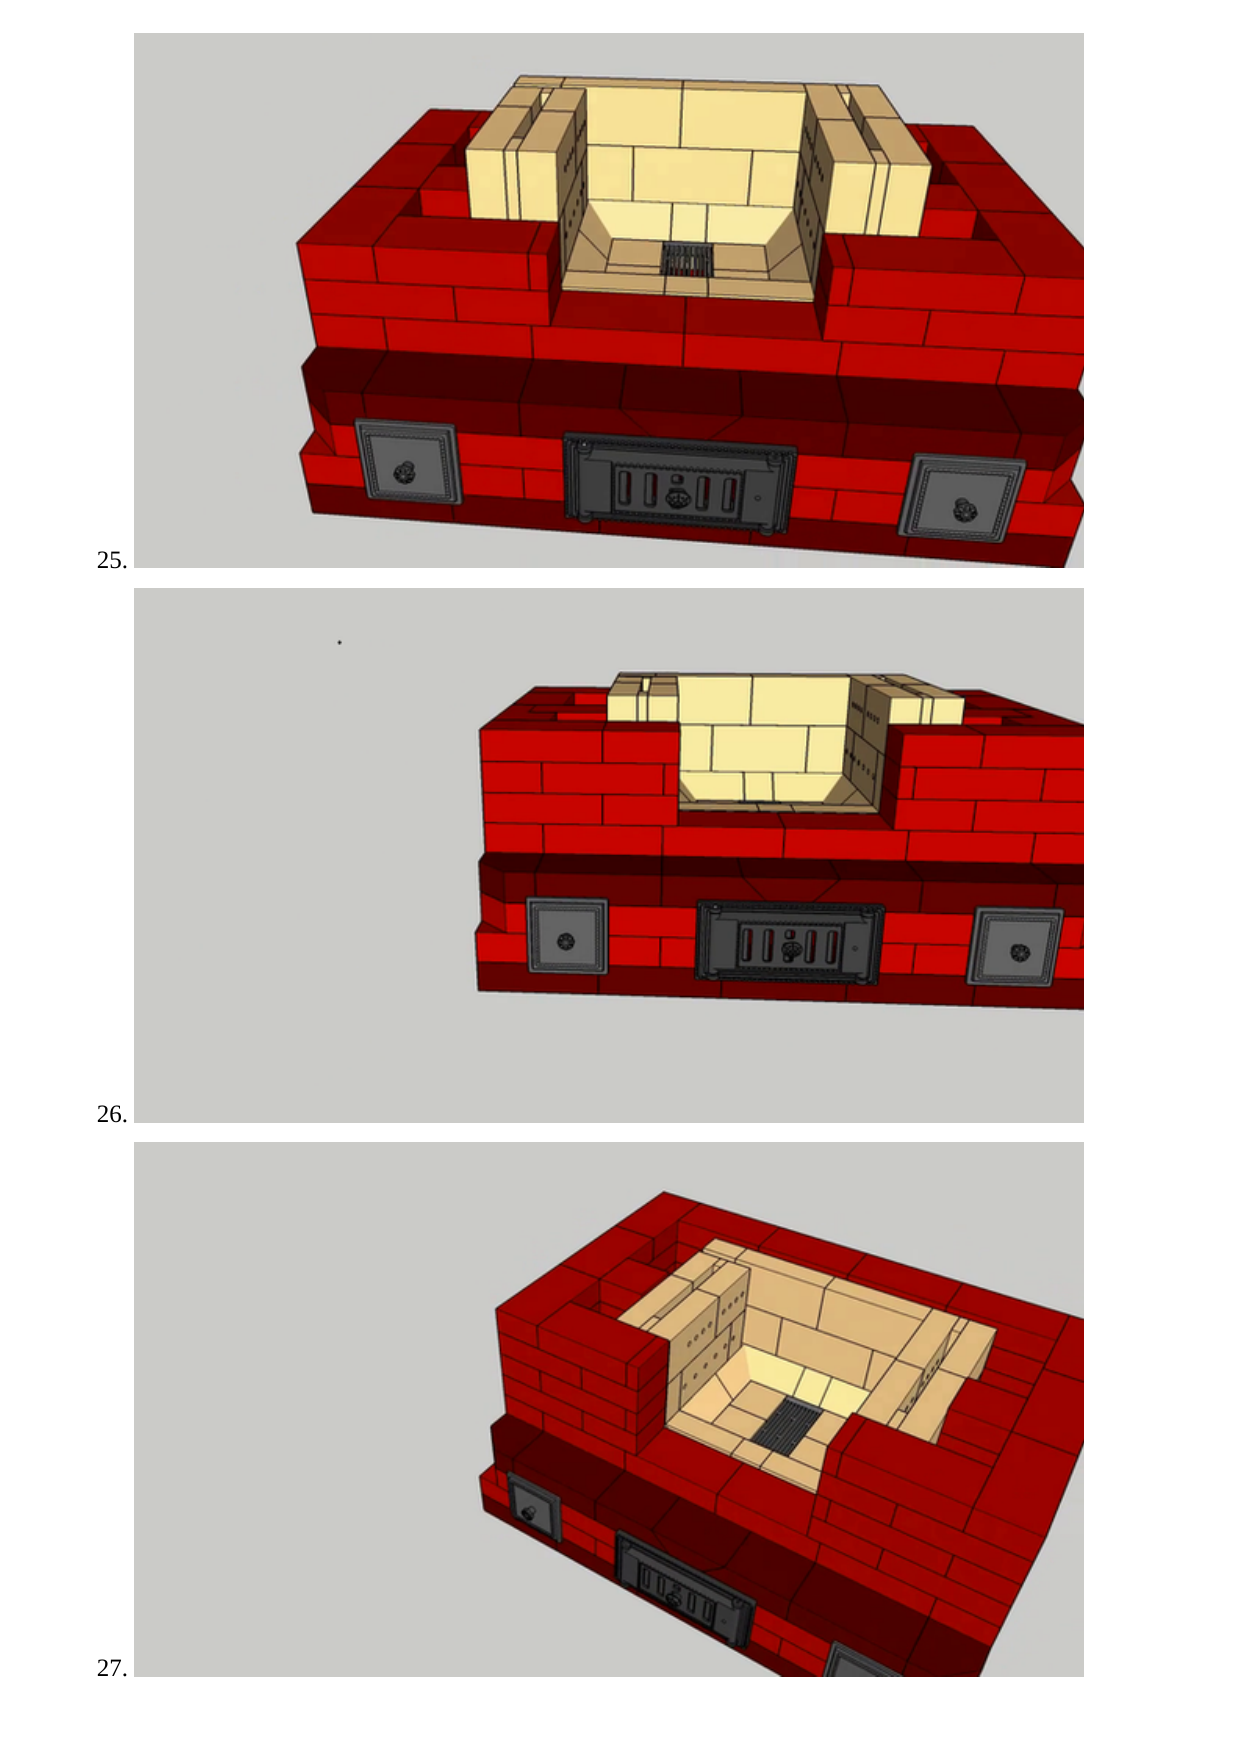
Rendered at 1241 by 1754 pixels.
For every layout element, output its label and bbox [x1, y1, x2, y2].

picture [134, 588, 1084, 1123]
picture [134, 33, 1084, 568]
picture [134, 1142, 1084, 1677]
